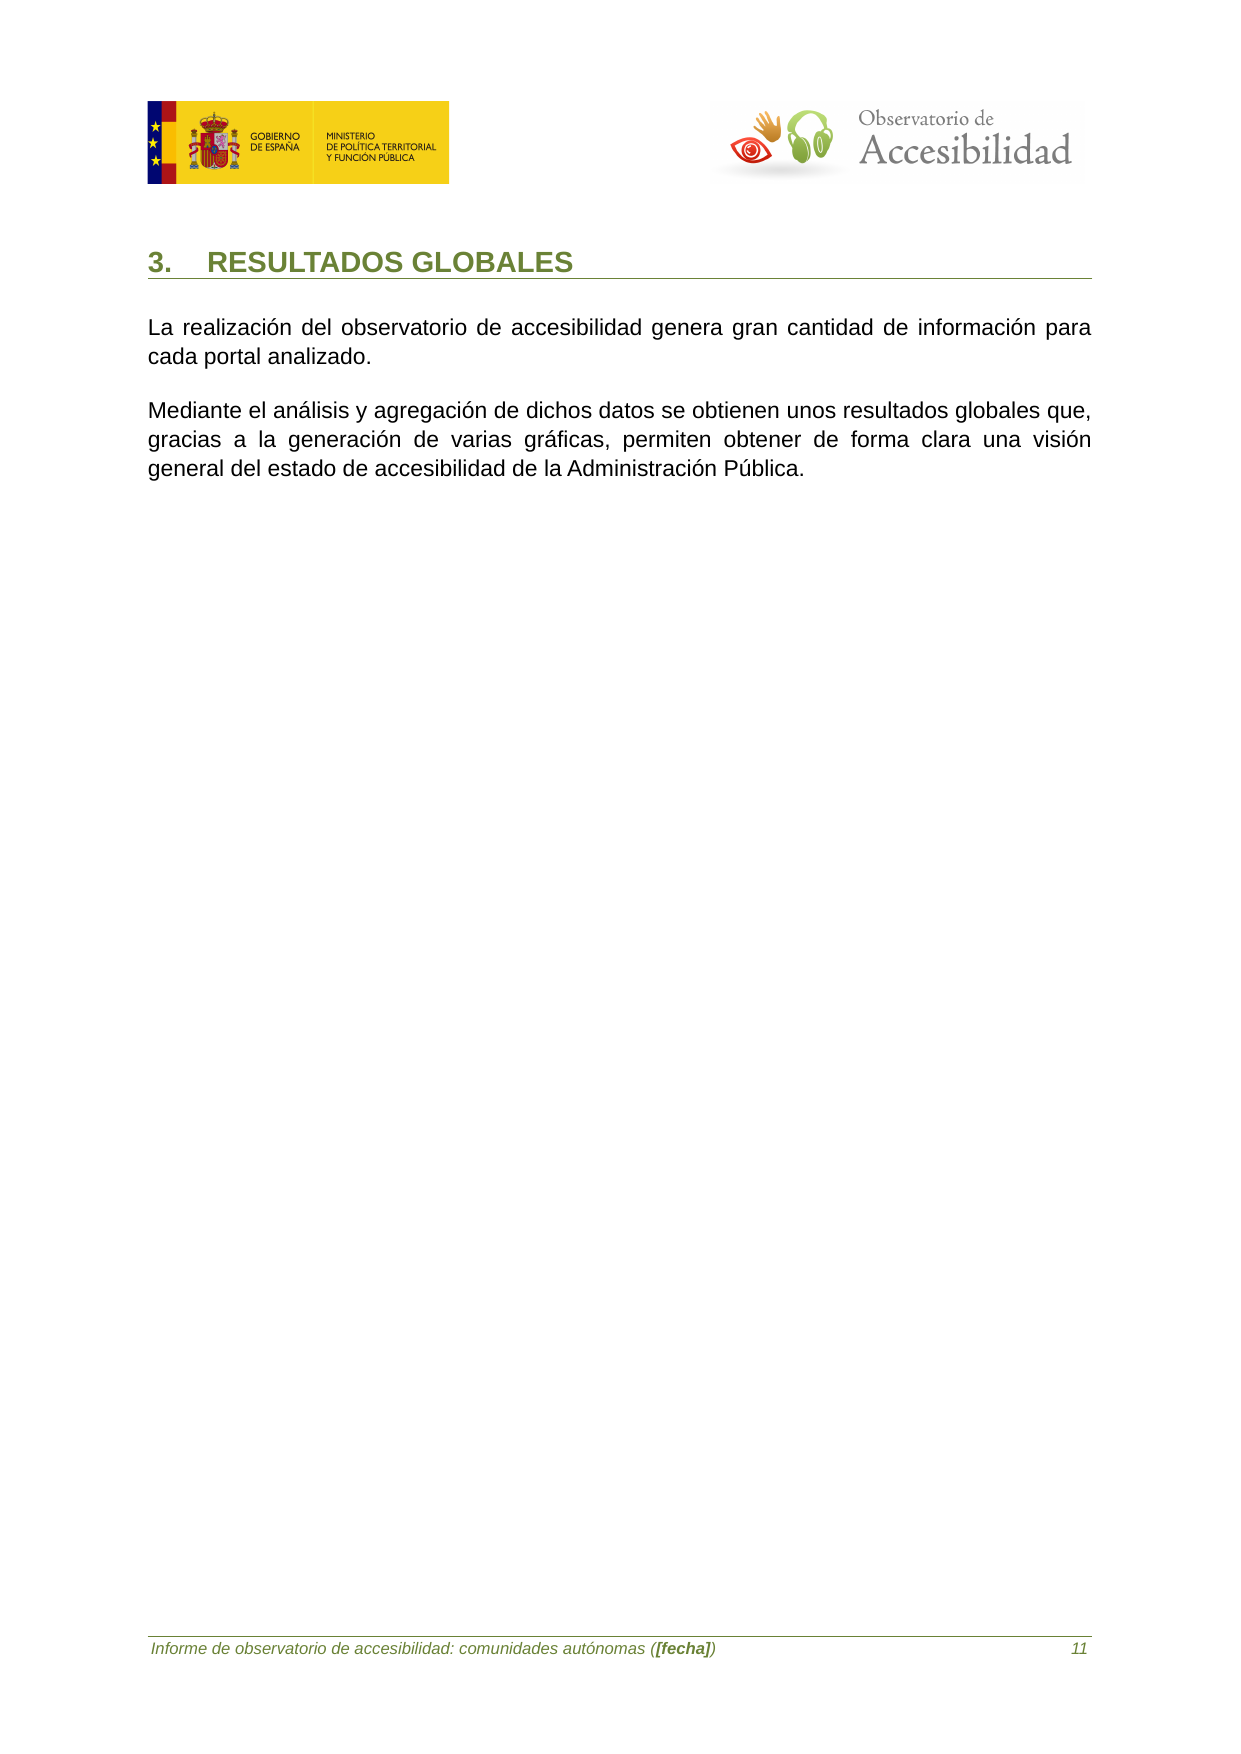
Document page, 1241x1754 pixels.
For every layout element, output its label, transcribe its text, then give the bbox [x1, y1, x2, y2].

picture [710, 101, 1086, 184]
text La realización del observatorio de accesibilidad genera gran cantidad de información para cada portal analizado. [148, 314, 1092, 369]
picture [147, 101, 450, 184]
text Mediante el análisis y agregación de dichos datos se obtienen unos resultados globales que, gracias a la generación de varias gráficas, permiten obtener de forma clara una visión general del estado de accesibilidad de la Administración Pública. [148, 397, 1092, 481]
subtitle Resultados Globales [148, 245, 1092, 278]
